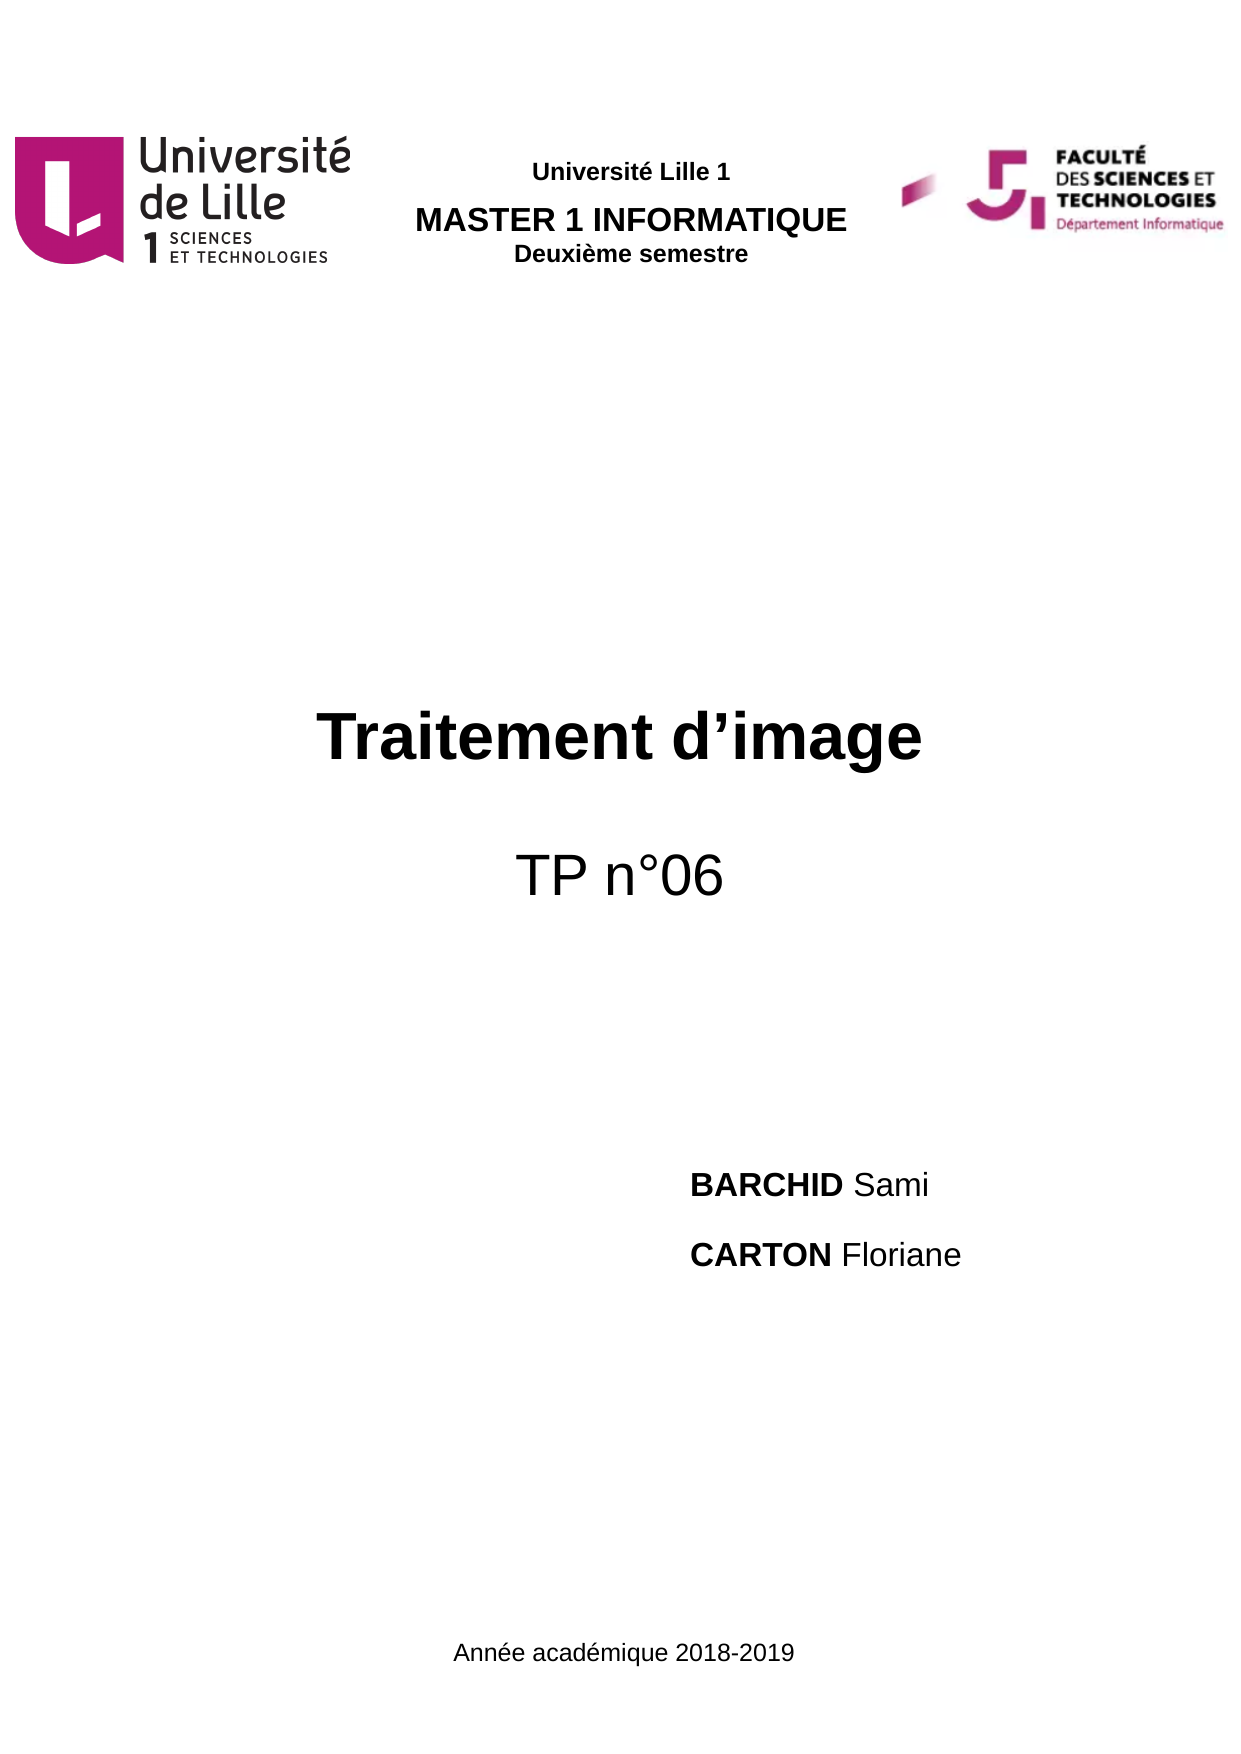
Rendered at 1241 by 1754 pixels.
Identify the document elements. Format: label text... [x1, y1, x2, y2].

picture [15, 135, 350, 264]
subtitle TP n°06 [109, 840, 1131, 907]
text MASTER 1 INFORMATIQUE [365, 200, 897, 238]
text Deuxième semestre [365, 238, 897, 267]
subtitle Université Lille 1 [365, 157, 897, 185]
text Année académique 2018-2019 [417, 1638, 831, 1667]
text CARTON Floriane [690, 1235, 1153, 1273]
picture [901, 132, 1228, 252]
text BARCHID Sami [690, 1165, 1153, 1203]
subtitle Traitement d’image [109, 697, 1131, 773]
